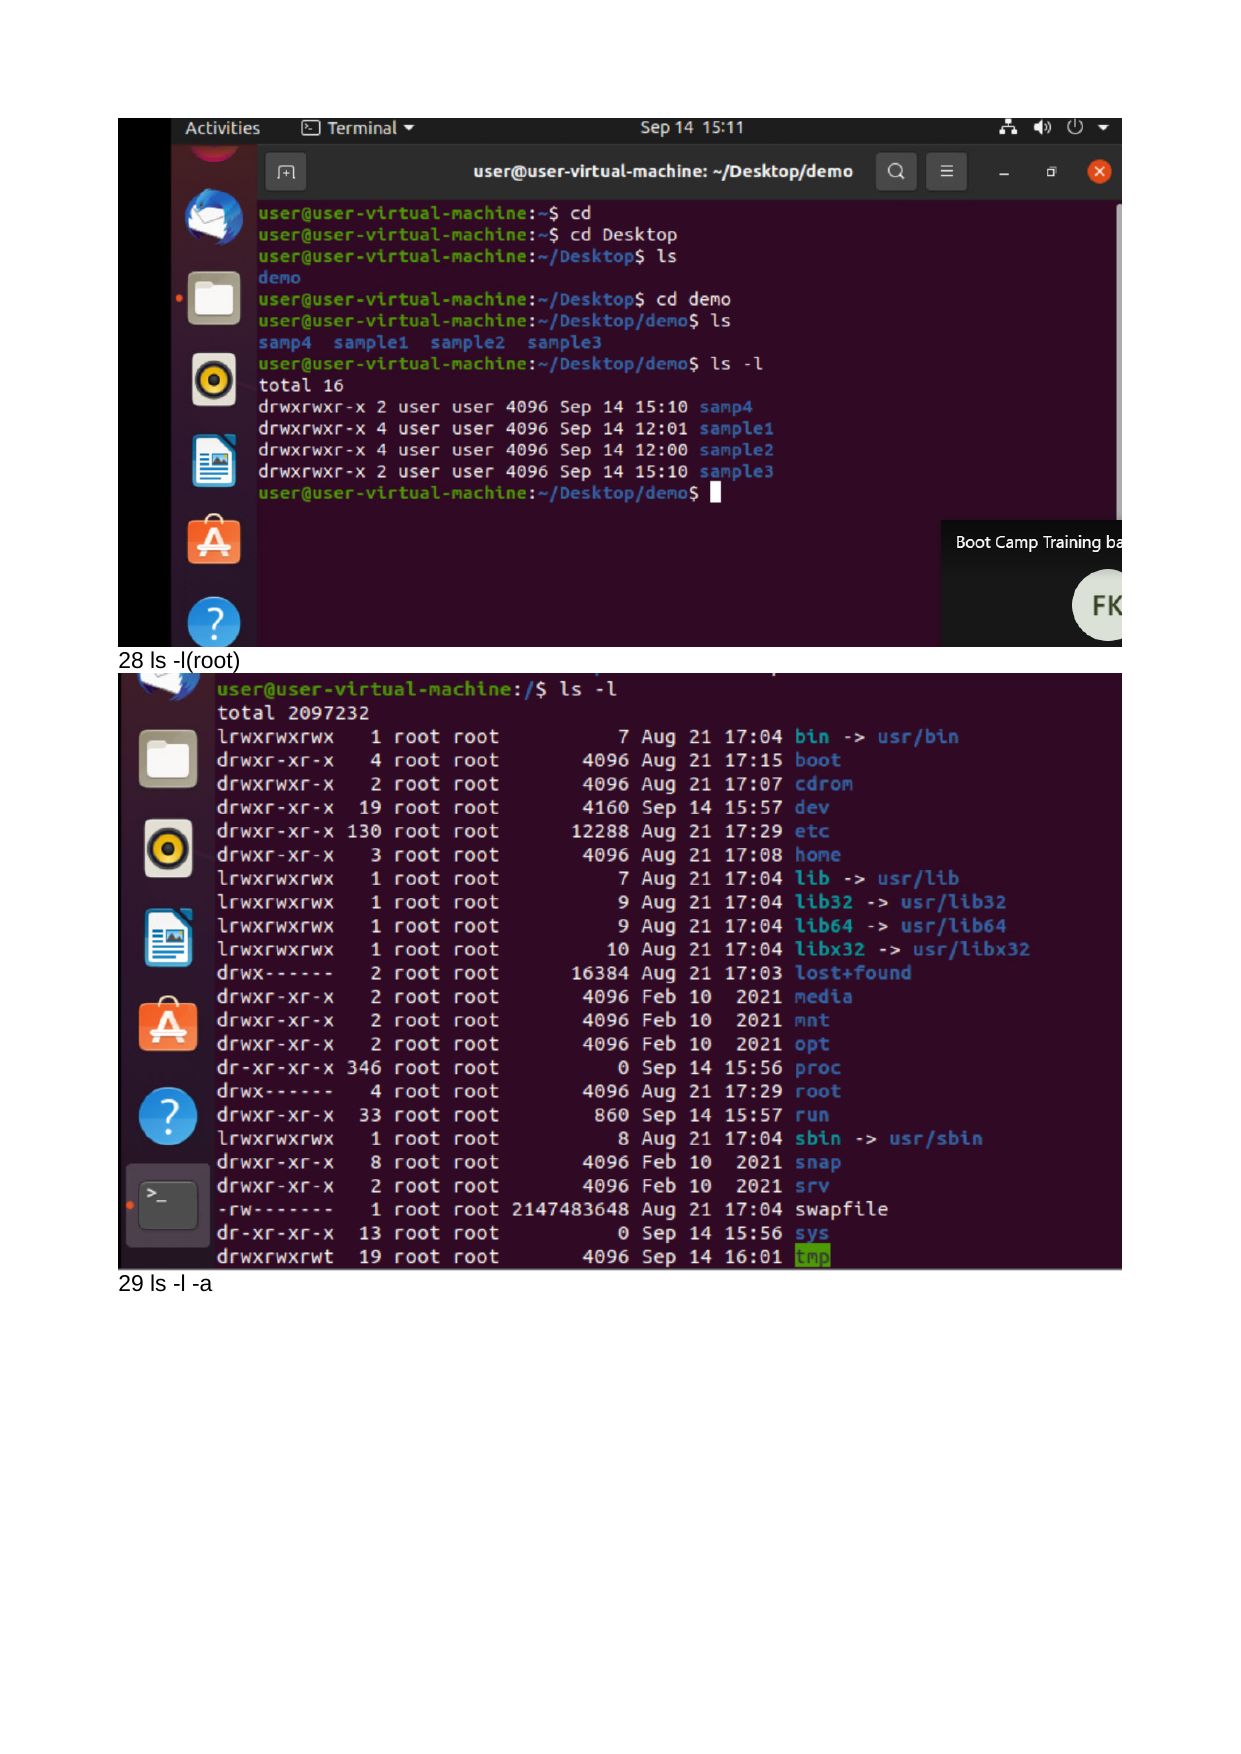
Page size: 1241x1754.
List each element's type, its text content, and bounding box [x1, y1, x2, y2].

text 29 ls -l -a [118, 1271, 1122, 1296]
picture [118, 673, 1122, 1271]
text 28 ls -l(root) [118, 647, 1122, 673]
picture [118, 118, 1122, 647]
